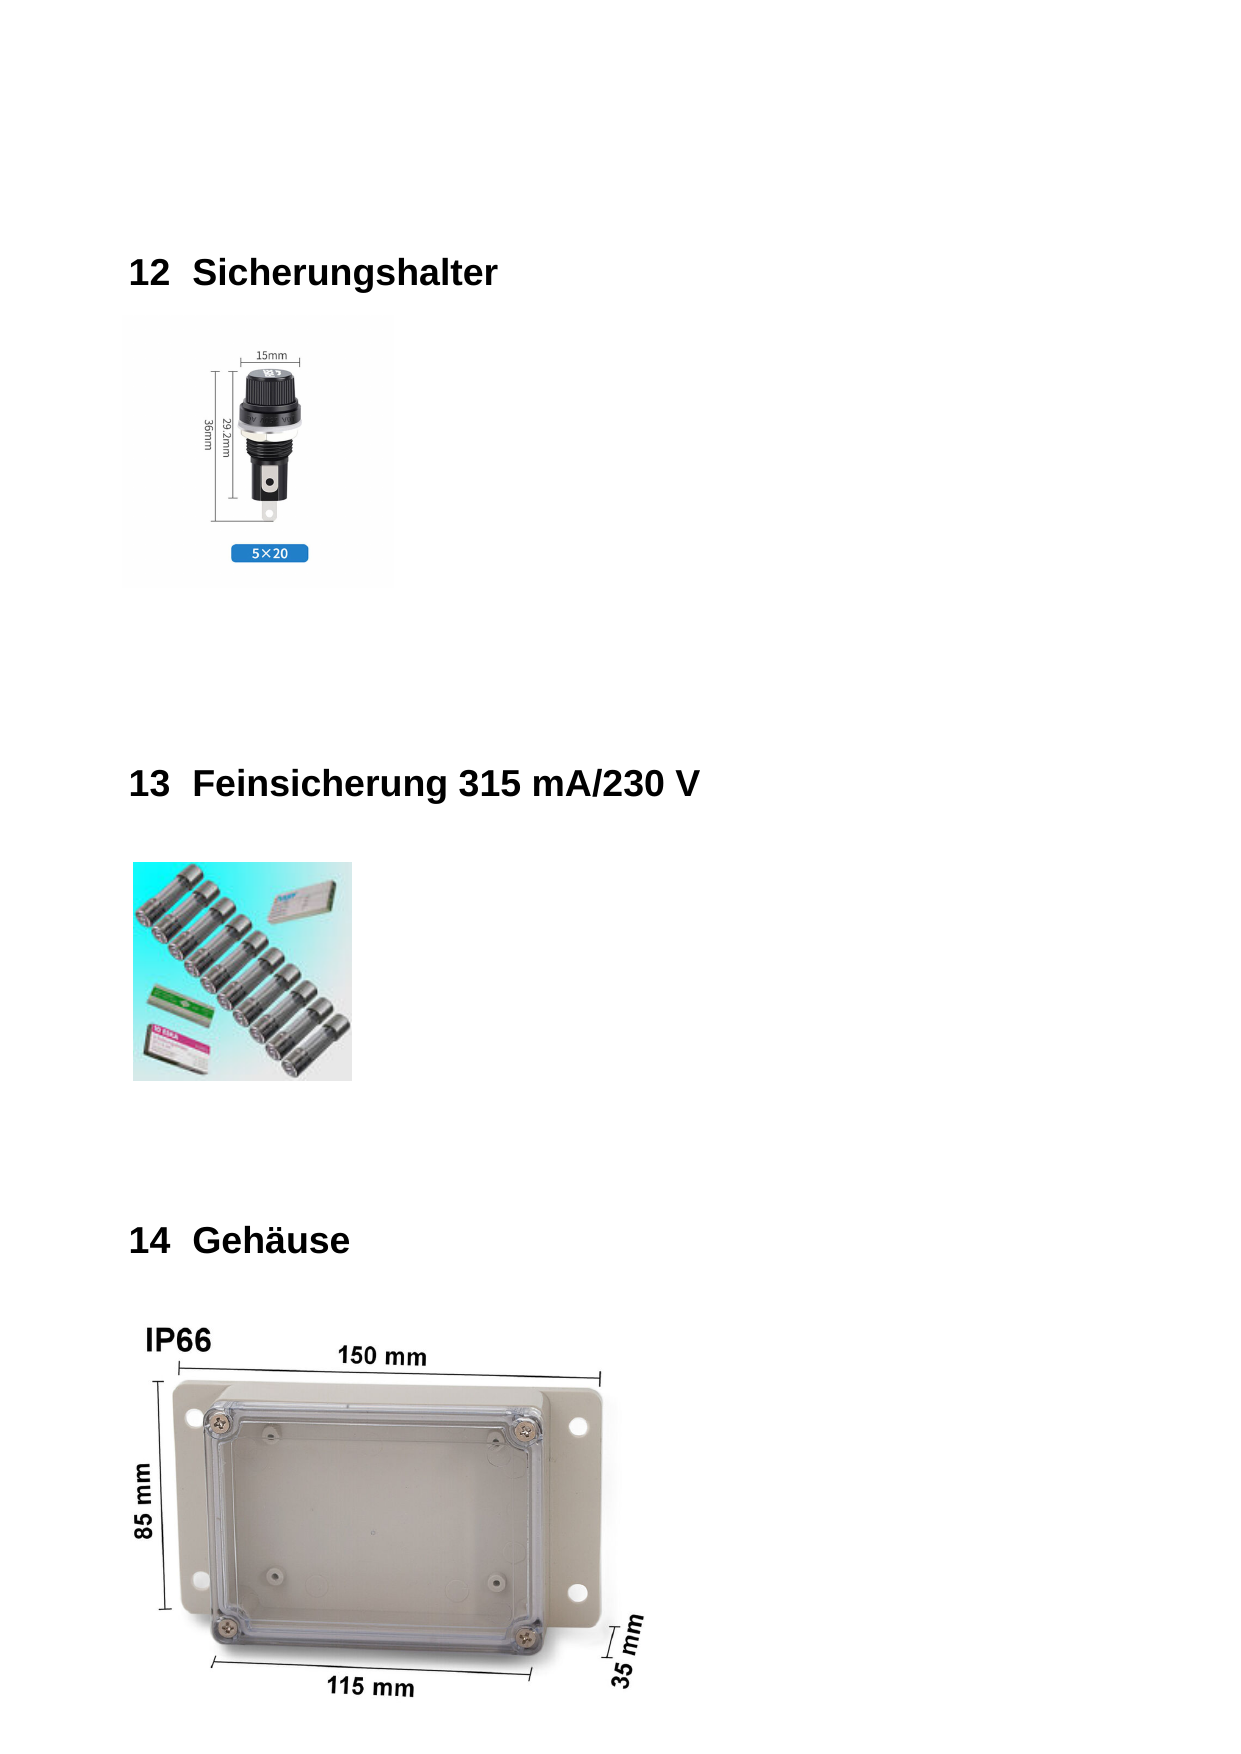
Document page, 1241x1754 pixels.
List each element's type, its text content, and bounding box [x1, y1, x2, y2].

picture [122, 315, 394, 588]
subtitle Feinsicherung 315 mA/230 V [118, 761, 1122, 804]
subtitle Gehäuse [118, 1218, 1122, 1261]
picture [133, 862, 352, 1081]
picture [126, 1310, 649, 1709]
subtitle Sicherungshalter [118, 251, 1122, 294]
